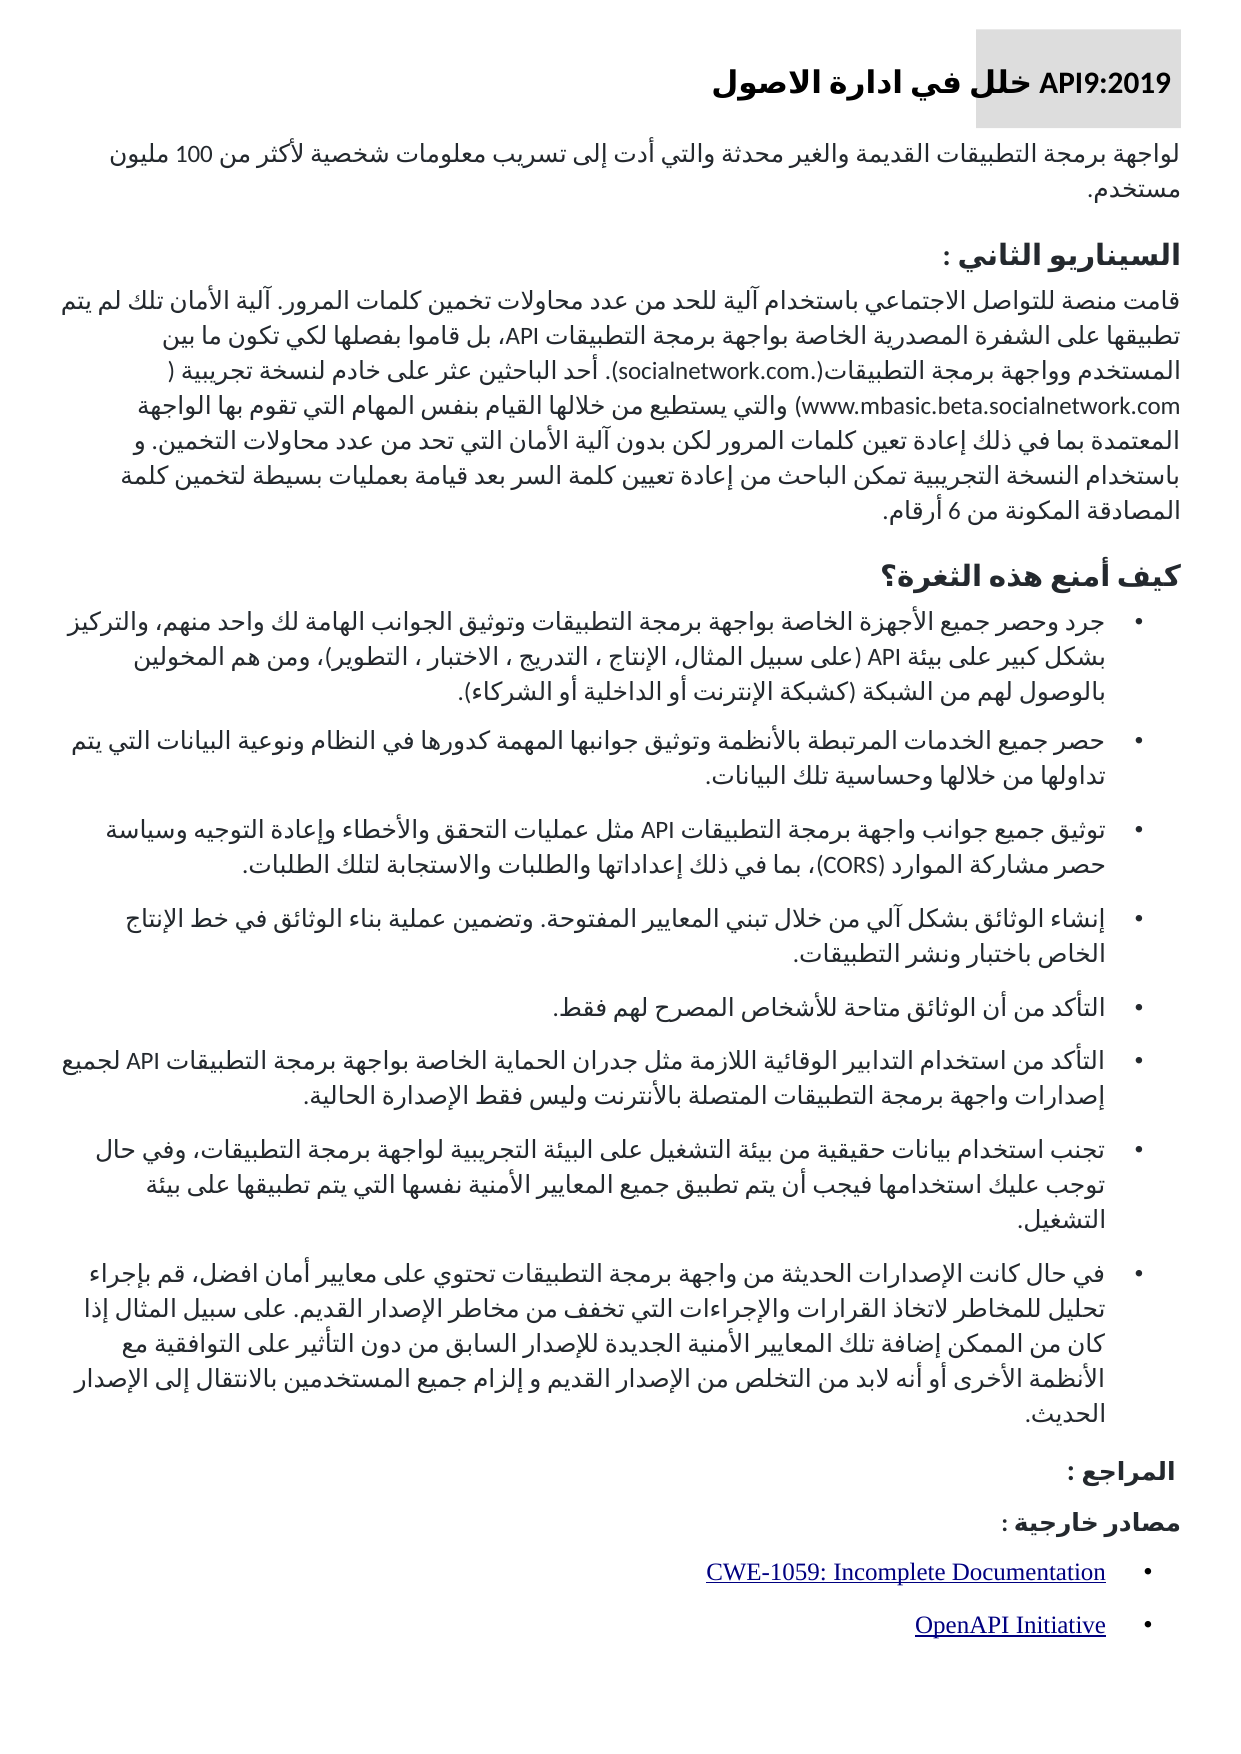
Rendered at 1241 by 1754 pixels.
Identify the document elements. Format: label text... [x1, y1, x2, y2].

list التأكد من استخدام التدابير الوقائية اللازمة مثل جدران الحماية الخاصة بواجهة برمجة التطبيقات API لجميع إصدارات واجهة برمجة التطبيقات المتصلة بالأنترنت وليس فقط الإصدارة الحالية. [59, 1046, 1144, 1111]
text بعد إعادة تصميم التطبيقات لإحدى الخدمات، لم يتم التخلص من الإصدارة القديمة والغير محمية من واجهة برمجة التطبيقاتapi.someservice.com/v1والمتصلة بقاعدة البيانات. وبعد عمليات الفحص من قبل أحد المهاجمين توصل لعنوان واجهة برمجة التطبيقات الجديدةapi.someservice.com/v2. باستبدال v2 بـv1 تمكن المهاجم من الوصول لواجهة برمجة التطبيقات القديمة والغير محدثة والتي أدت إلى تسريب معلومات شخصية لأكثر من 100 مليون مستخدم. [59, 138, 1181, 203]
subtitle كيف أمنع هذه الثغرة؟ [59, 558, 1181, 593]
list CWE-1059: Incomplete Documentation [59, 1557, 1144, 1591]
list جرد وحصر جميع الأجهزة الخاصة بواجهة برمجة التطبيقات وتوثيق الجوانب الهامة لك واحد منهم، والتركيز بشكل كبير على بيئة API (على سبيل المثال، الإنتاج ، التدريج ، الاختبار ، التطوير)، ومن هم المخولين بالوصول لهم من الشبكة (كشبكة الإنترنت أو الداخلية أو الشركاء). [59, 606, 1144, 706]
text مصادر خارجية : [59, 1507, 1181, 1538]
list حصر جميع الخدمات المرتبطة بالأنظمة وتوثيق جوانبها المهمة كدورها في النظام ونوعية البيانات التي يتم تداولها من خلالها وحساسية تلك البيانات. [59, 726, 1144, 791]
list توثيق جميع جوانب واجهة برمجة التطبيقات API مثل عمليات التحقق والأخطاء وإعادة التوجيه وسياسة حصر مشاركة الموارد (CORS)، بما في ذلك إعداداتها والطلبات والاستجابة لتلك الطلبات. [59, 814, 1144, 880]
list OpenAPI Initiative [59, 1610, 1144, 1644]
text المراجع : [59, 1452, 1181, 1488]
list التأكد من أن الوثائق متاحة للأشخاص المصرح لهم فقط. [59, 992, 1144, 1022]
list إنشاء الوثائق بشكل آلي من خلال تبني المعايير المفتوحة. وتضمين عملية بناء الوثائق في خط الإنتاج الخاص باختبار ونشر التطبيقات. [59, 903, 1144, 968]
text قامت منصة للتواصل الاجتماعي باستخدام آلية للحد من عدد محاولات تخمين كلمات المرور. آلية الأمان تلك لم يتم تطبيقها على الشفرة المصدرية الخاصة بواجهة برمجة التطبيقات API، بل قاموا بفصلها لكي تكون ما بين المستخدم وواجهة برمجة التطبيقات(.socialnetwork.com). أحد الباحثين عثر على خادم لنسخة تجريبية (www.mbasic.beta.socialnetwork.com) والتي يستطيع من خلالها القيام بنفس المهام التي تقوم بها الواجهة المعتمدة بما في ذلك إعادة تعين كلمات المرور لكن بدون آلية الأمان التي تحد من عدد محاولات التخمين. و باستخدام النسخة التجريبية تمكن الباحث من إعادة تعيين كلمة السر بعد قيامة بعمليات بسيطة لتخمين كلمة المصادقة المكونة من 6 أرقام. [59, 286, 1181, 526]
subtitle السيناريو الثاني : [59, 237, 1181, 273]
list تجنب استخدام بيانات حقيقية من بيئة التشغيل على البيئة التجريبية لواجهة برمجة التطبيقات، وفي حال توجب عليك استخدامها فيجب أن يتم تطبيق جميع المعايير الأمنية نفسها التي يتم تطبيقها على بيئة التشغيل. [59, 1134, 1144, 1235]
list في حال كانت الإصدارات الحديثة من واجهة برمجة التطبيقات تحتوي على معايير أمان افضل، قم بإجراء تحليل للمخاطر لاتخاذ القرارات والإجراءات التي تخفف من مخاطر الإصدار القديم. على سبيل المثال إذا كان من الممكن إضافة تلك المعايير الأمنية الجديدة للإصدار السابق من دون التأثير على التوافقية مع الأنظمة الأخرى أو أنه لابد من التخلص من الإصدار القديم و إلزام جميع المستخدمين بالانتقال إلى الإصدار الحديث. [59, 1258, 1144, 1428]
